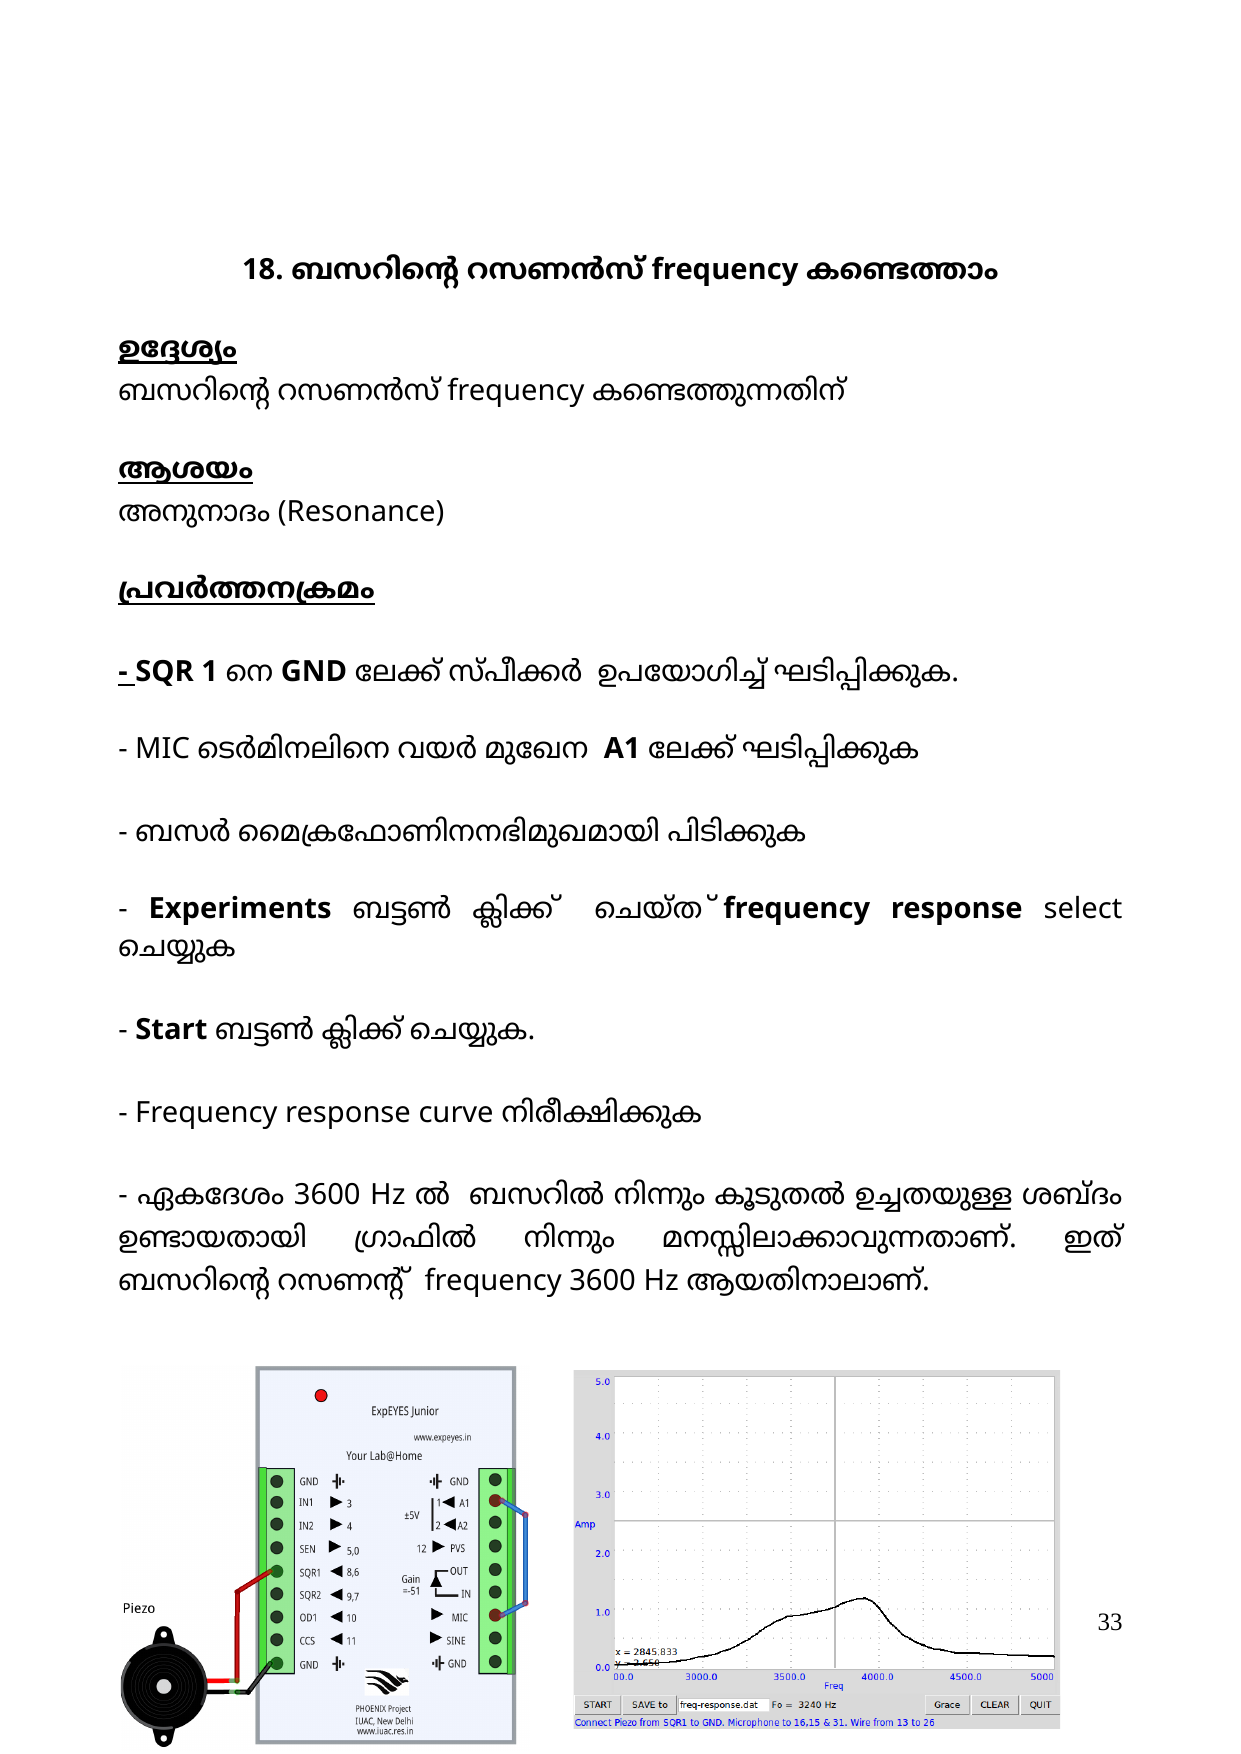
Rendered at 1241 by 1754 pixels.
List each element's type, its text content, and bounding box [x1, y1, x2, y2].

text ഉദ്ദേശ്യം [118, 331, 1122, 369]
list - ബസർ മൈക്രഫോണിനനഭിമുഖമായി പിടിക്കുക [118, 810, 1122, 853]
list - ഏകദേശം 3600 Hz ൽ ബസറിൽ നിന്നും കൂടുതൽ ഉച്ചതയുള്ള ശബ്ദം ഉണ്ടായതായി ഗ്രാഫിൽ നിന്നും മനസ്സിലാക്കാവുന്നതാണ്. ഇത് ബസറിന്റെ റസണന്റ് frequency 3600 Hz ആയതിനാലാണ്. [118, 1173, 1122, 1303]
list - Frequency response curve നിരീക്ഷിക്കുക [118, 1091, 1122, 1134]
list - SQR 1 നെ GND ലേക്ക് സ്പീക്കര്‍ ഉപയോഗിച്ച് ഘടിപ്പിക്കുക. [118, 651, 1122, 693]
list - Experiments ബട്ടണ്‍ ക്ലിക്ക് ചെയ്ത് frequency response select ചെയ്യുക [118, 887, 1122, 968]
list - Start ബട്ടണ്‍ ക്ലിക്ക് ചെയ്യുക. [118, 1008, 1122, 1051]
text ബസറിന്റെ റസണൻസ് frequency കണ്ടെത്തുന്നതിന് [118, 369, 1122, 412]
text 18. ബസറിന്റെ റസണൻസ് frequency കണ്ടെത്താം [118, 249, 1122, 292]
picture [573, 1370, 1060, 1729]
text പ്രവർത്തനക്രമം [118, 573, 1122, 611]
text അനുനാദം (Resonance) [118, 490, 1122, 533]
picture [120, 1365, 531, 1751]
list - MIC ടെർമിനലിനെ വയർ മുഖേന A1 ലേക്ക് ഘടിപ്പിക്കുക [118, 728, 1122, 771]
text ആശയം [118, 452, 1122, 490]
